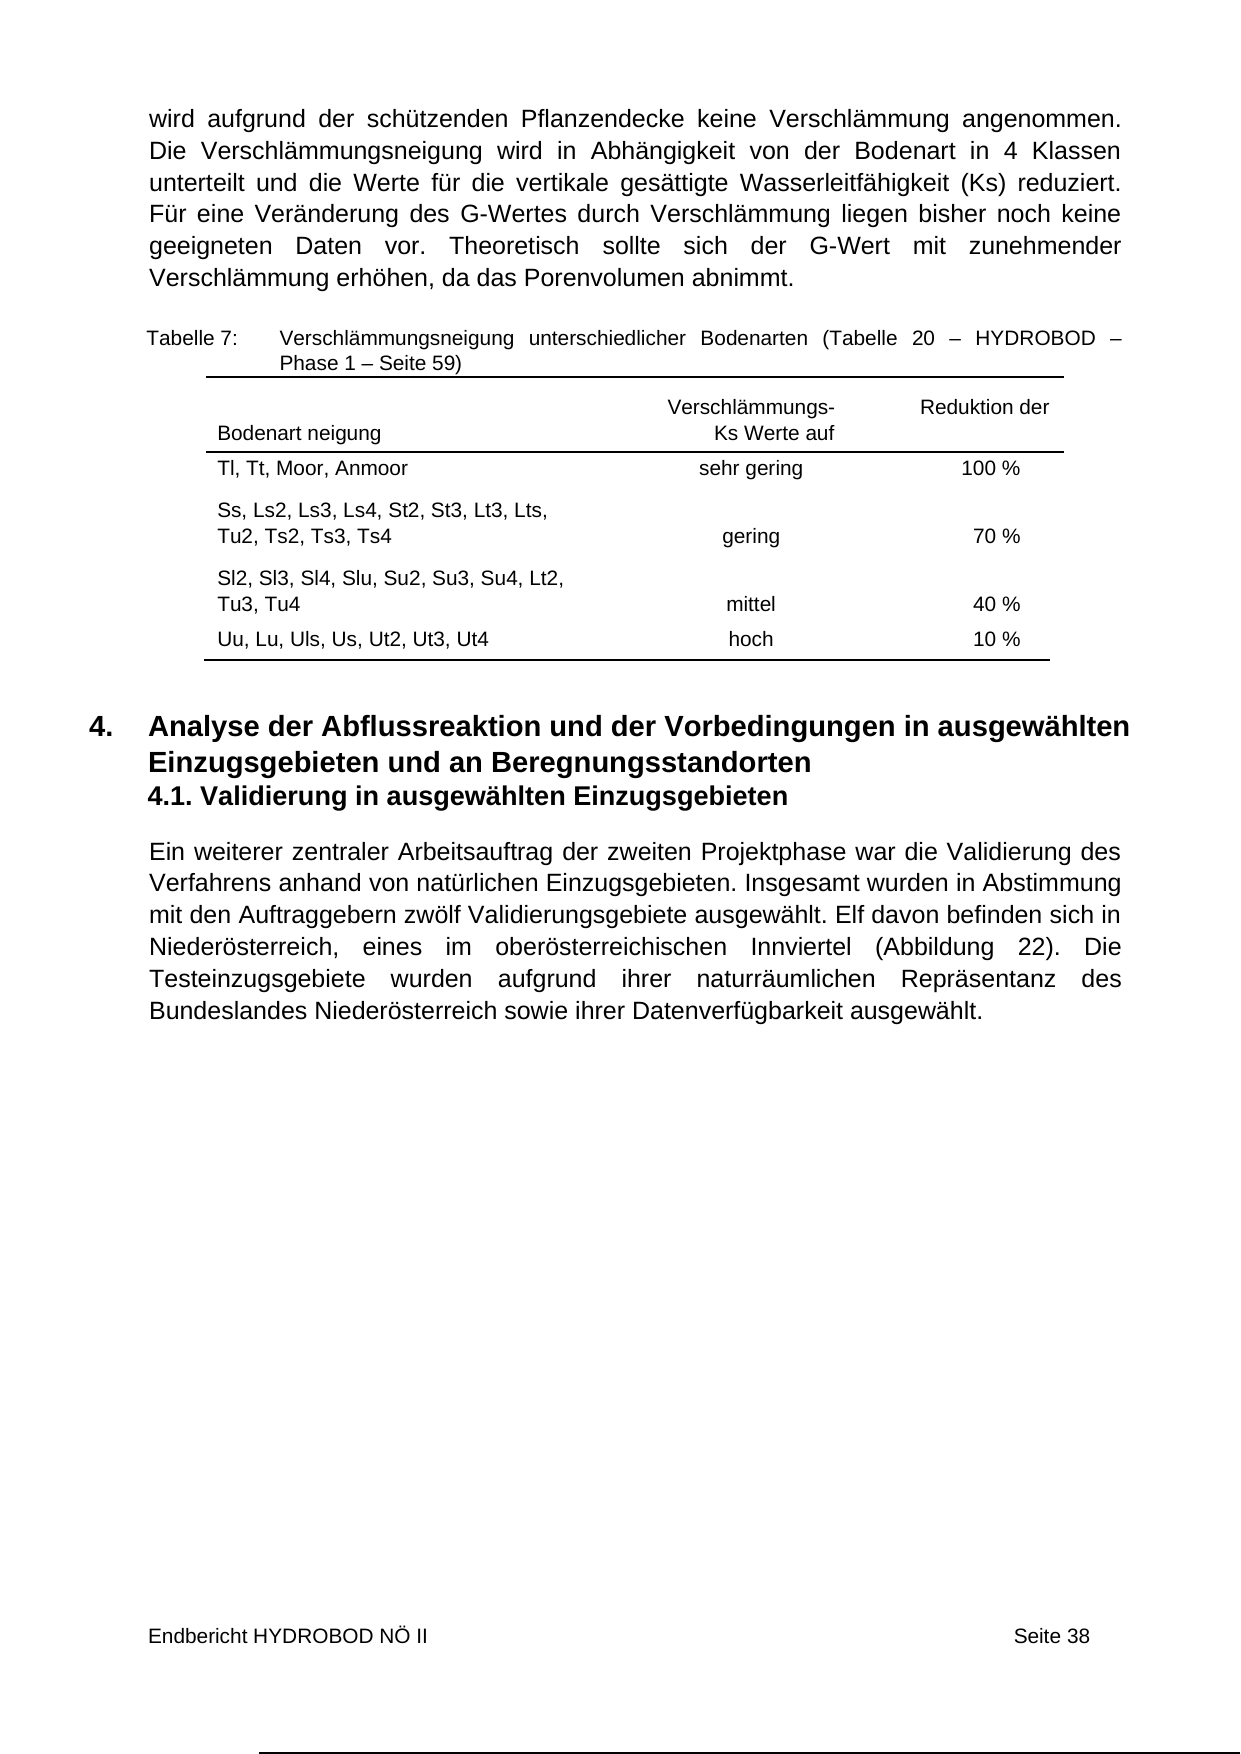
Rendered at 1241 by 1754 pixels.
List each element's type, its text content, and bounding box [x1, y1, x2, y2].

table_cell Uu, Lu, Uls, Us, Ut2, Ut3, Ut4 [217, 626, 667, 659]
text Ein weiterer zentraler Arbeitsauftrag der zweiten Projektphase war die Validierung des Verfahrens anhand von natürlichen Einzugsgebieten. Insgesamt wurden in Abstimmung mit den Auftraggebern zwölf Validierungsgebiete ausgewählt. Elf davon befinden sich in Niederösterreich, eines im oberösterreichischen Innviertel (Abbildung 22). Die Testeinzugsgebiete wurden aufgrund ihrer naturräumlichen Repräsentanz des Bundeslandes Niederösterreich sowie ihrer Datenverfügbarkeit ausgewählt. [149, 837, 1123, 1025]
table_cell 70 % [909, 524, 1032, 592]
text Verschlämmungs- Reduktion der [148, 392, 1137, 420]
table_cell mittel [667, 592, 908, 626]
text 4.1. Validierung in ausgewählten Einzugsgebieten [147, 780, 1137, 811]
text Bodenart neigung Ks Werte auf [217, 421, 1047, 445]
table_cell 10 % [909, 626, 1032, 659]
table_header sehr gering [667, 456, 908, 524]
text Tabelle 7: Verschlämmungsneigung unterschiedlicher Bodenarten (Tabelle 20 – HYDROBOD – Phase 1 – Seite 59) [146, 326, 1123, 374]
table_cell 40 % [909, 592, 1032, 626]
table_header Tl, Tt, Moor, Anmoor Ss, Ls2, Ls3, Ls4, St2, St3, Lt3, Lts, [217, 456, 667, 524]
table_cell Tu2, Ts2, Ts3, Ts4 Sl2, Sl3, Sl4, Slu, Su2, Su3, Su4, Lt2, [217, 524, 667, 592]
table_cell Tu3, Tu4 [217, 592, 667, 626]
table_header 100 % [909, 456, 1032, 524]
text wird aufgrund der schützenden Pflanzendecke keine Verschlämmung angenommen. Die Verschlämmungsneigung wird in Abhängigkeit von der Bodenart in 4 Klassen unterteilt und die Werte für die vertikale gesättigte Wasserleitfähigkeit (Ks) reduziert. Für eine Veränderung des G-Wertes durch Verschlämmung liegen bisher noch keine geeigneten Daten vor. Theoretisch sollte sich der G-Wert mit zunehmender Verschlämmung erhöhen, da das Porenvolumen abnimmt. [149, 104, 1123, 292]
table_cell hoch [667, 626, 908, 659]
table_cell gering [667, 524, 908, 592]
list Analyse der Abflussreaktion und der Vorbedingungen in ausgewählten Einzugsgebieten und an Beregnungsstandorten [89, 709, 1137, 778]
